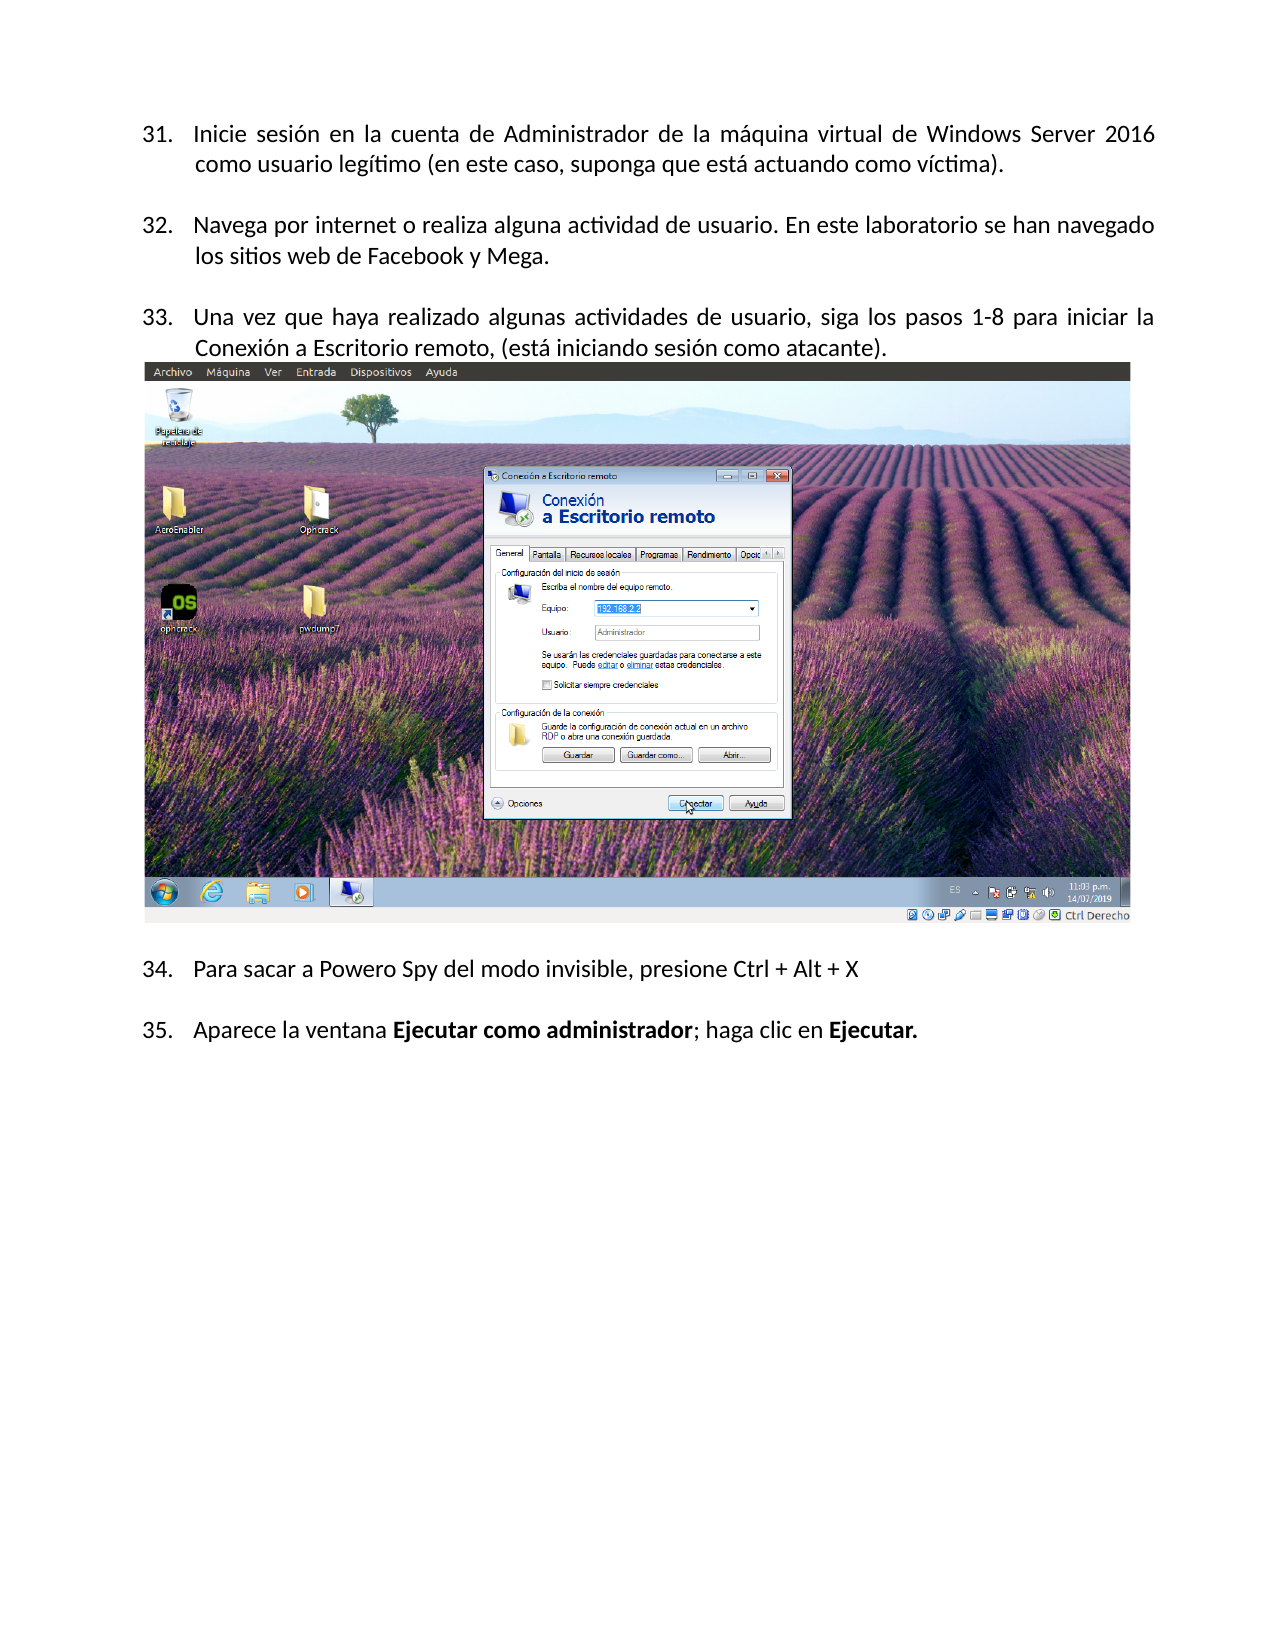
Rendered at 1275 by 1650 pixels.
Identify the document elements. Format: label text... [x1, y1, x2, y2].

list Para sacar a Powero Spy del modo invisible, presione Ctrl + Alt + X [142, 953, 1157, 983]
list Aparece la ventana Ejecutar como administrador; haga clic en Ejecutar. [142, 1014, 1157, 1044]
picture [144, 362, 1131, 923]
list Una vez que haya realizado algunas actividades de usuario, siga los pasos 1-8 para iniciar la Conexión a Escritorio remoto, (está iniciando sesión como atacante). [142, 301, 1157, 362]
list Navega por internet o realiza alguna actividad de usuario. En este laboratorio se han navegado los sitios web de Facebook y Mega. [142, 210, 1157, 271]
list Inicie sesión en la cuenta de Administrador de la máquina virtual de Windows Server 2016 como usuario legítimo (en este caso, suponga que está actuando como víctima). [142, 118, 1157, 179]
